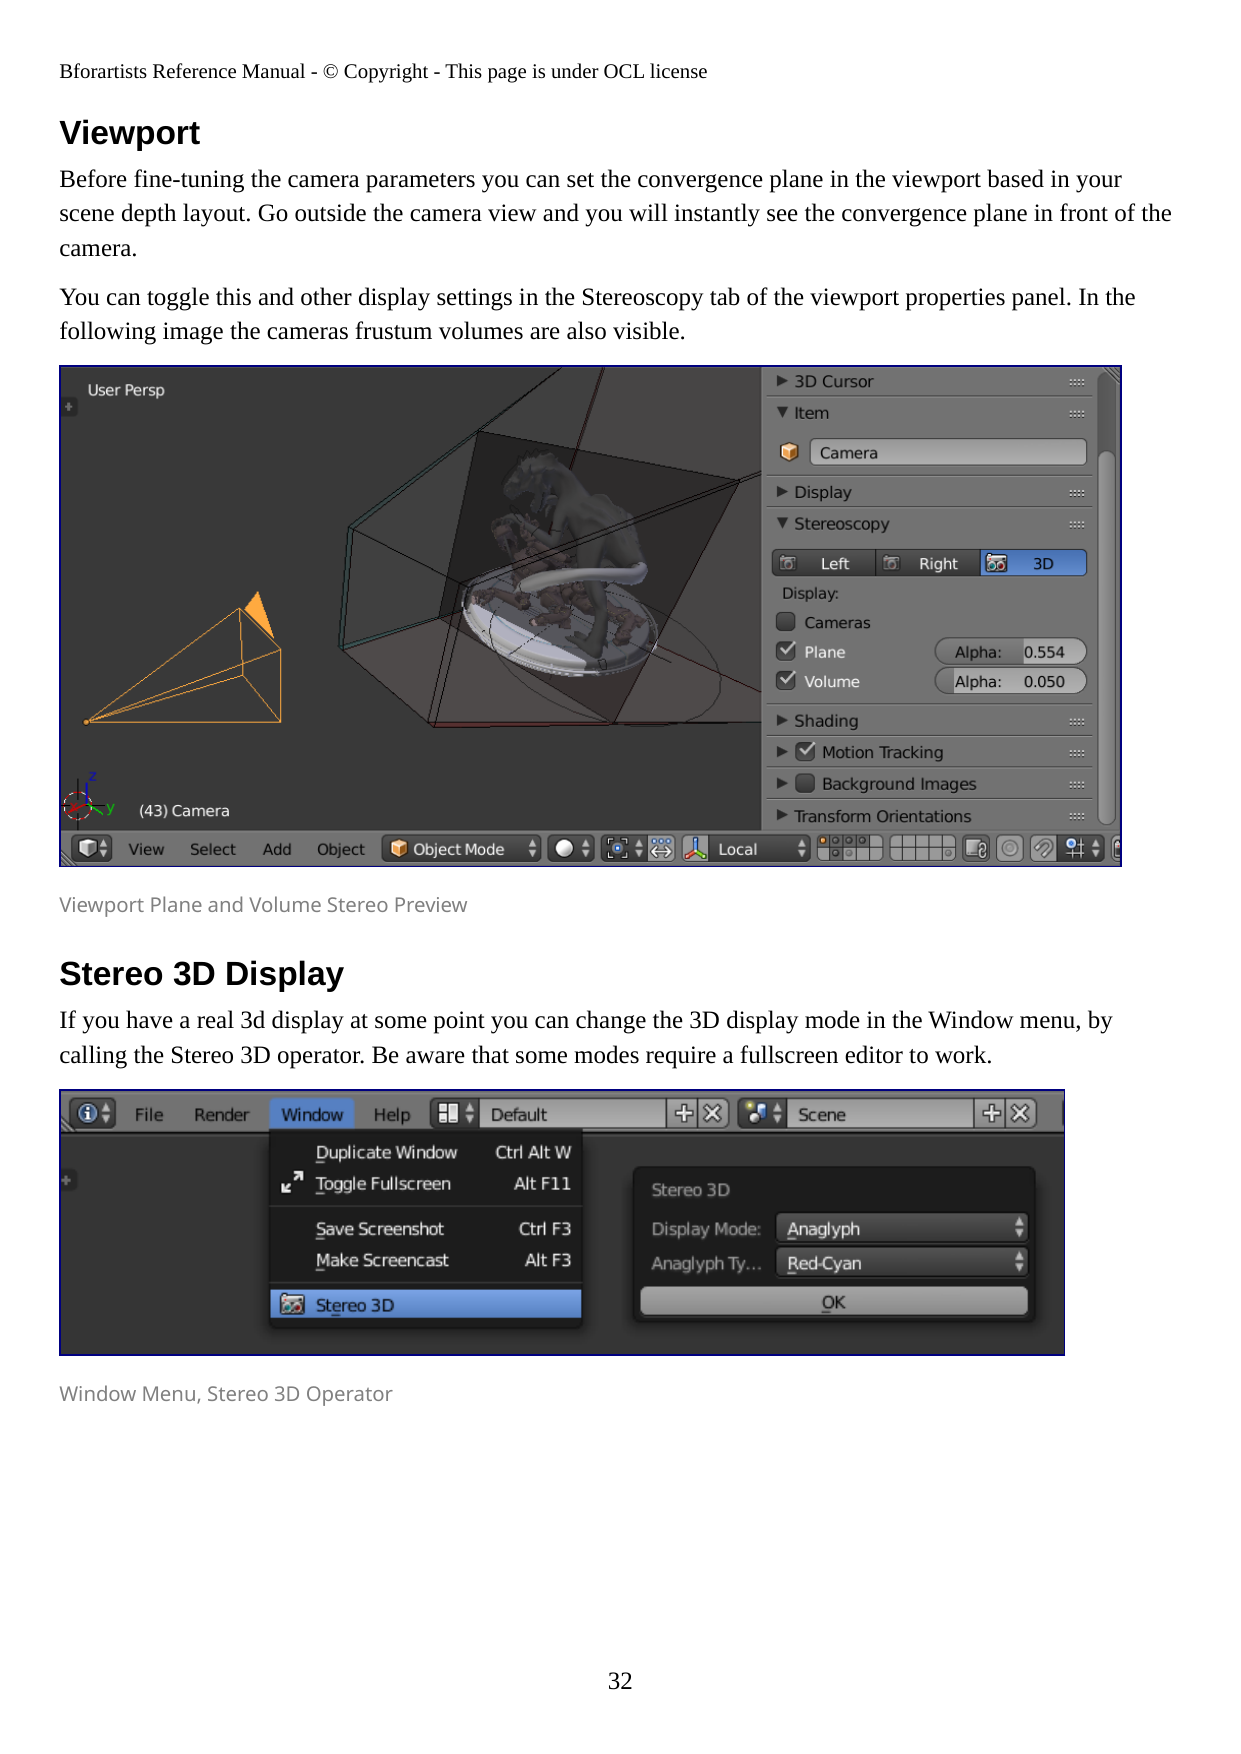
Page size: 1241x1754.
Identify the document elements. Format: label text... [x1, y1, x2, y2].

subtitle Viewport [59, 113, 1181, 151]
text Window Menu, Stereo 3D Operator [59, 1376, 1181, 1407]
text If you have a real 3d display at some point you can change the 3D display mode in the Window menu, by calling the Stereo 3D operator. Be aware that some modes require a fullscreen editor to work. [59, 1005, 1181, 1069]
picture [61, 1091, 1064, 1354]
text Viewport Plane and Volume Stereo Preview [59, 888, 1181, 919]
subtitle Stereo 3D Display [59, 954, 1181, 993]
text Before fine-tuning the camera parameters you can set the convergence plane in the viewport based in your scene depth layout. Go outside the camera view and you will instantly see the convergence plane in front of the camera. [59, 164, 1181, 261]
picture [61, 367, 1120, 866]
text You can toggle this and other display settings in the Stereoscopy tab of the viewport properties panel. In the following image the cameras frustum volumes are also visible. [59, 282, 1181, 345]
